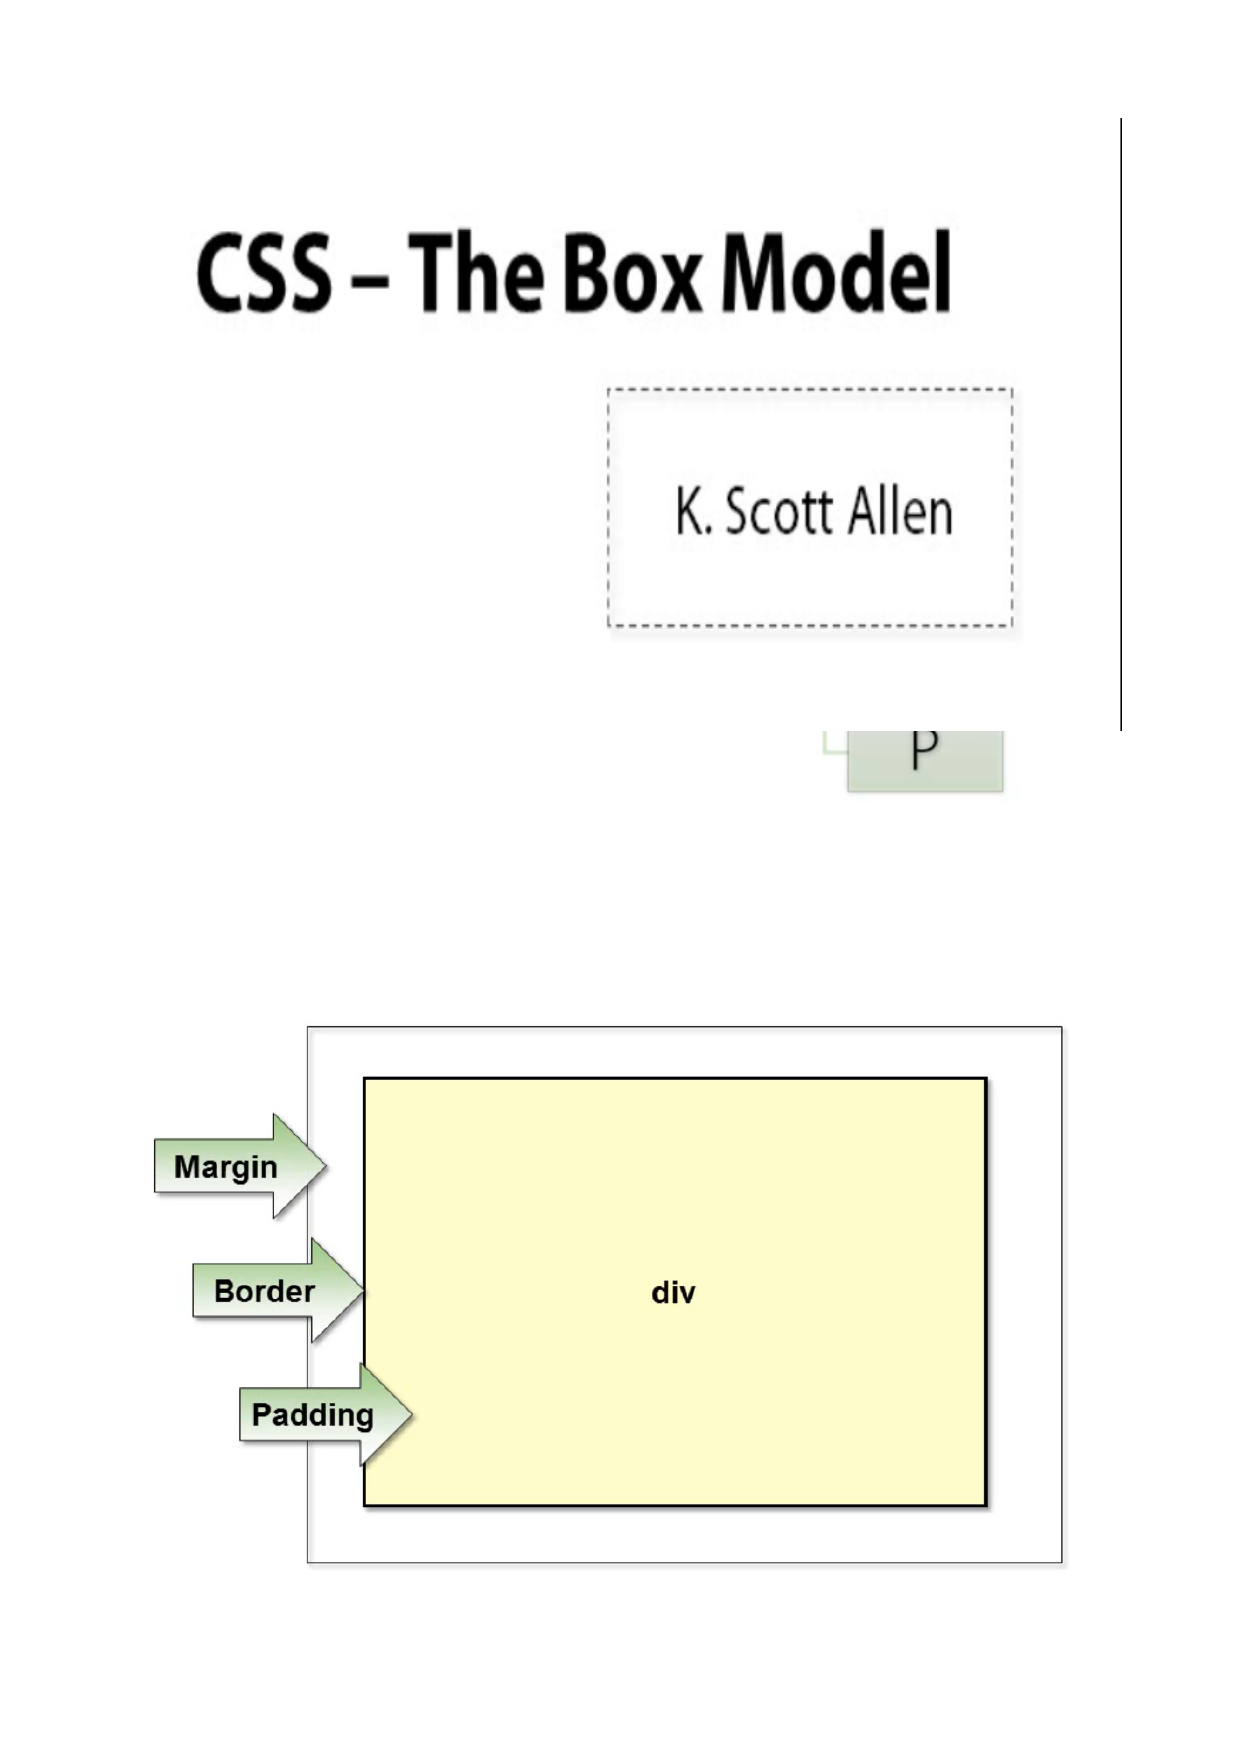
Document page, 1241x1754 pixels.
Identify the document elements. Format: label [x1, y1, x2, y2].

picture [118, 118, 1122, 909]
picture [118, 937, 1122, 1626]
